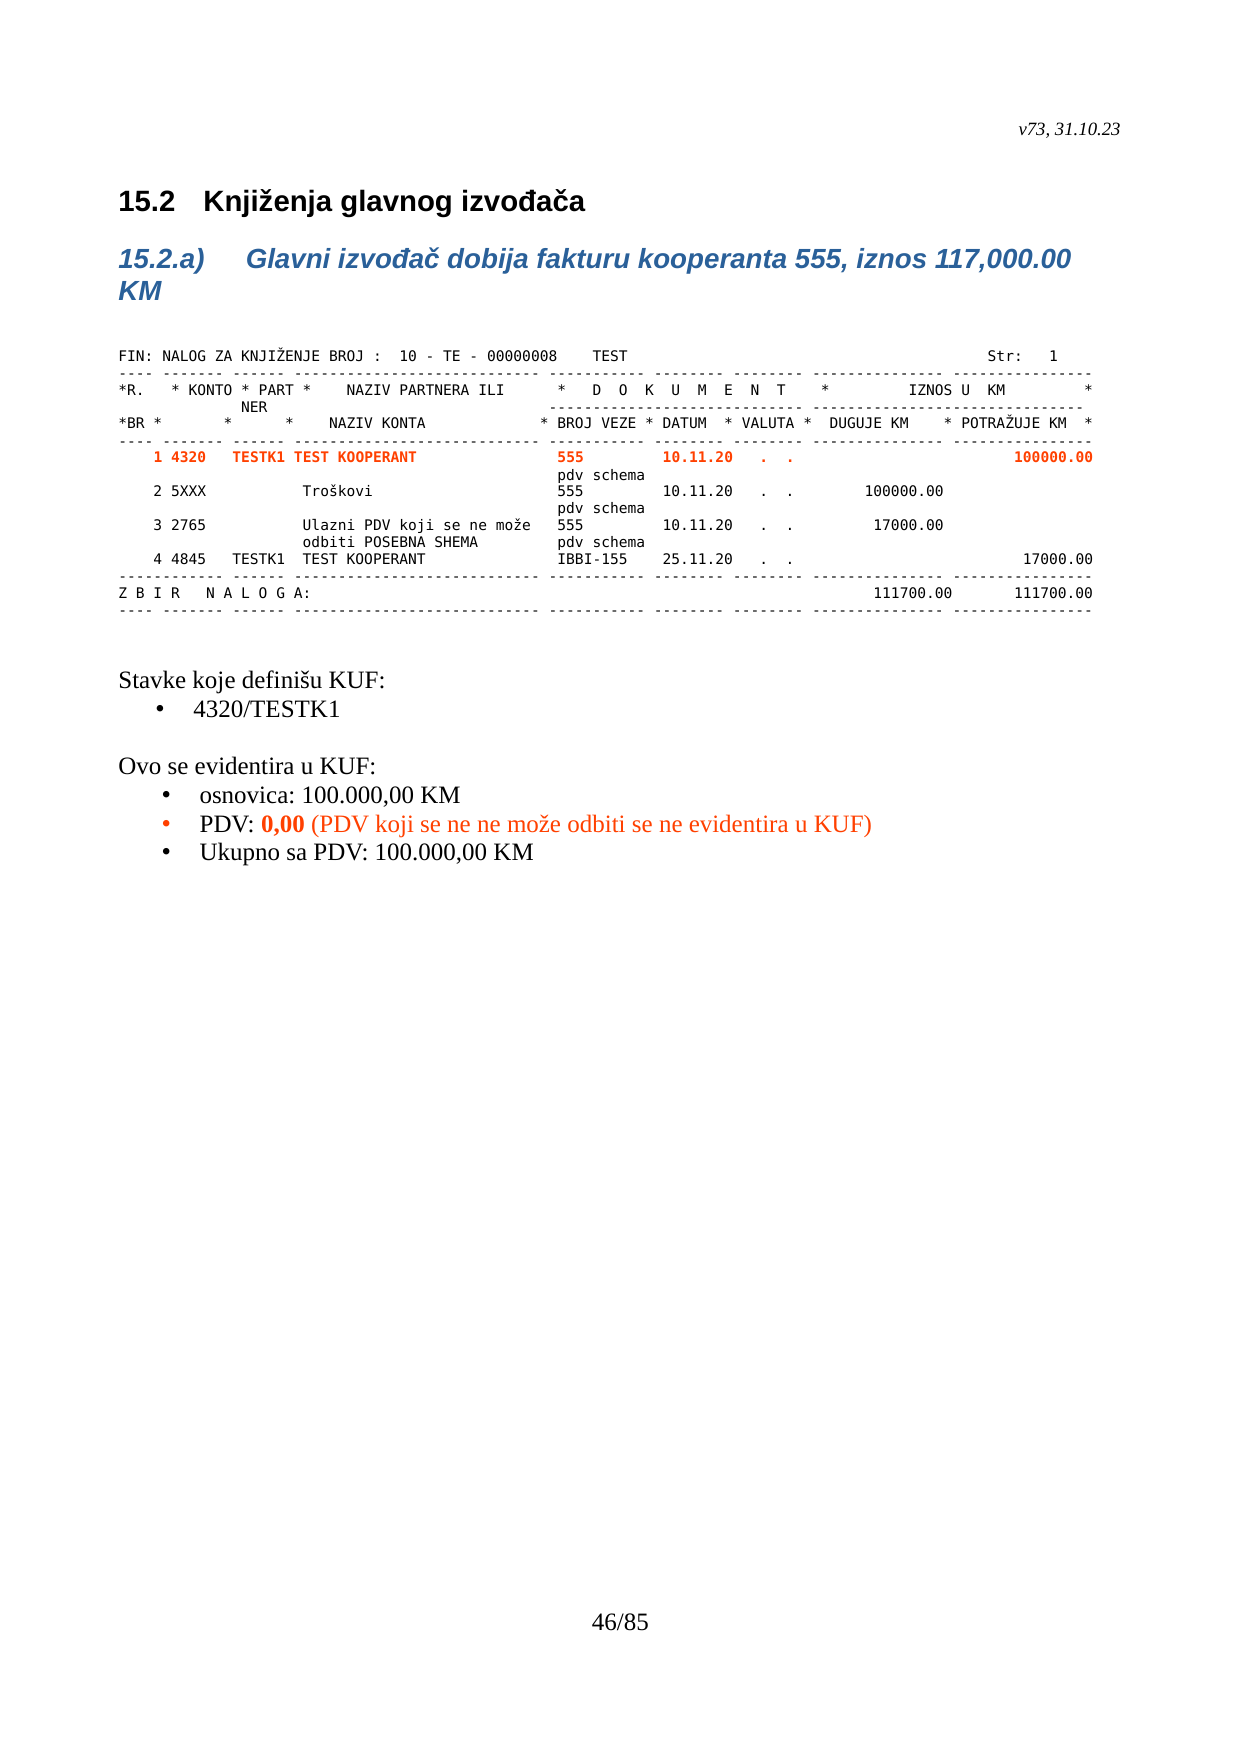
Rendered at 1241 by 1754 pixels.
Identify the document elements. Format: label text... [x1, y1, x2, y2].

text ---- ------- ------ ---------------------------- ----------- -------- -------- --------------- ---------------- [118, 432, 1122, 449]
list 4320/TESTK1 [156, 694, 1122, 722]
text FIN: NALOG ZA KNJIŽENJE BROJ : 10 - TE - 00000008 TEST Str: 1 [118, 347, 1122, 364]
text Z B I R N A L O G A: 111700.00 111700.00 [118, 585, 1122, 602]
text Stavke koje definišu KUF: [118, 665, 1122, 694]
list PDV: 0,00 (PDV koji se ne ne može odbiti se ne evidentira u KUF) [162, 809, 1122, 837]
text *R. * KONTO * PART * NAZIV PARTNERA ILI * D O K U M E N T * IZNOS U KM * [118, 381, 1122, 398]
text ------------ ------ ---------------------------- ----------- -------- -------- --------------- ---------------- [118, 568, 1122, 585]
text NER ----------------------------- ------------------------------- [118, 398, 1122, 415]
list osnovica: 100.000,00 KM [162, 780, 1122, 809]
text ---- ------- ------ ---------------------------- ----------- -------- -------- --------------- ---------------- [118, 364, 1122, 381]
text ---- ------- ------ ---------------------------- ----------- -------- -------- --------------- ---------------- [118, 602, 1122, 619]
text 1 4320 TESTK1 TEST KOOPERANT 555 10.11.20 . . 100000.00 [118, 449, 1122, 466]
text 2 5XXX Troškovi 555 10.11.20 . . 100000.00 [118, 483, 1122, 500]
text pdv schema [118, 500, 1122, 517]
subtitle Glavni izvođač dobija fakturu kooperanta 555, iznos 117,000.00 KM [118, 242, 1122, 306]
text *BR * * * NAZIV KONTA * BROJ VEZE * DATUM * VALUTA * DUGUJE KM * POTRAŽUJE KM * [118, 415, 1122, 432]
text odbiti POSEBNA SHEMA pdv schema [118, 534, 1122, 551]
text pdv schema [118, 466, 1122, 483]
text Ovo se evidentira u KUF: [118, 751, 1122, 780]
text 4 4845 TESTK1 TEST KOOPERANT IBBI-155 25.11.20 . . 17000.00 [118, 551, 1122, 568]
list Ukupno sa PDV: 100.000,00 KM [162, 837, 1122, 866]
text 3 2765 Ulazni PDV koji se ne može 555 10.11.20 . . 17000.00 [118, 517, 1122, 534]
subtitle Knjiženja glavnog izvođača [118, 184, 1122, 217]
